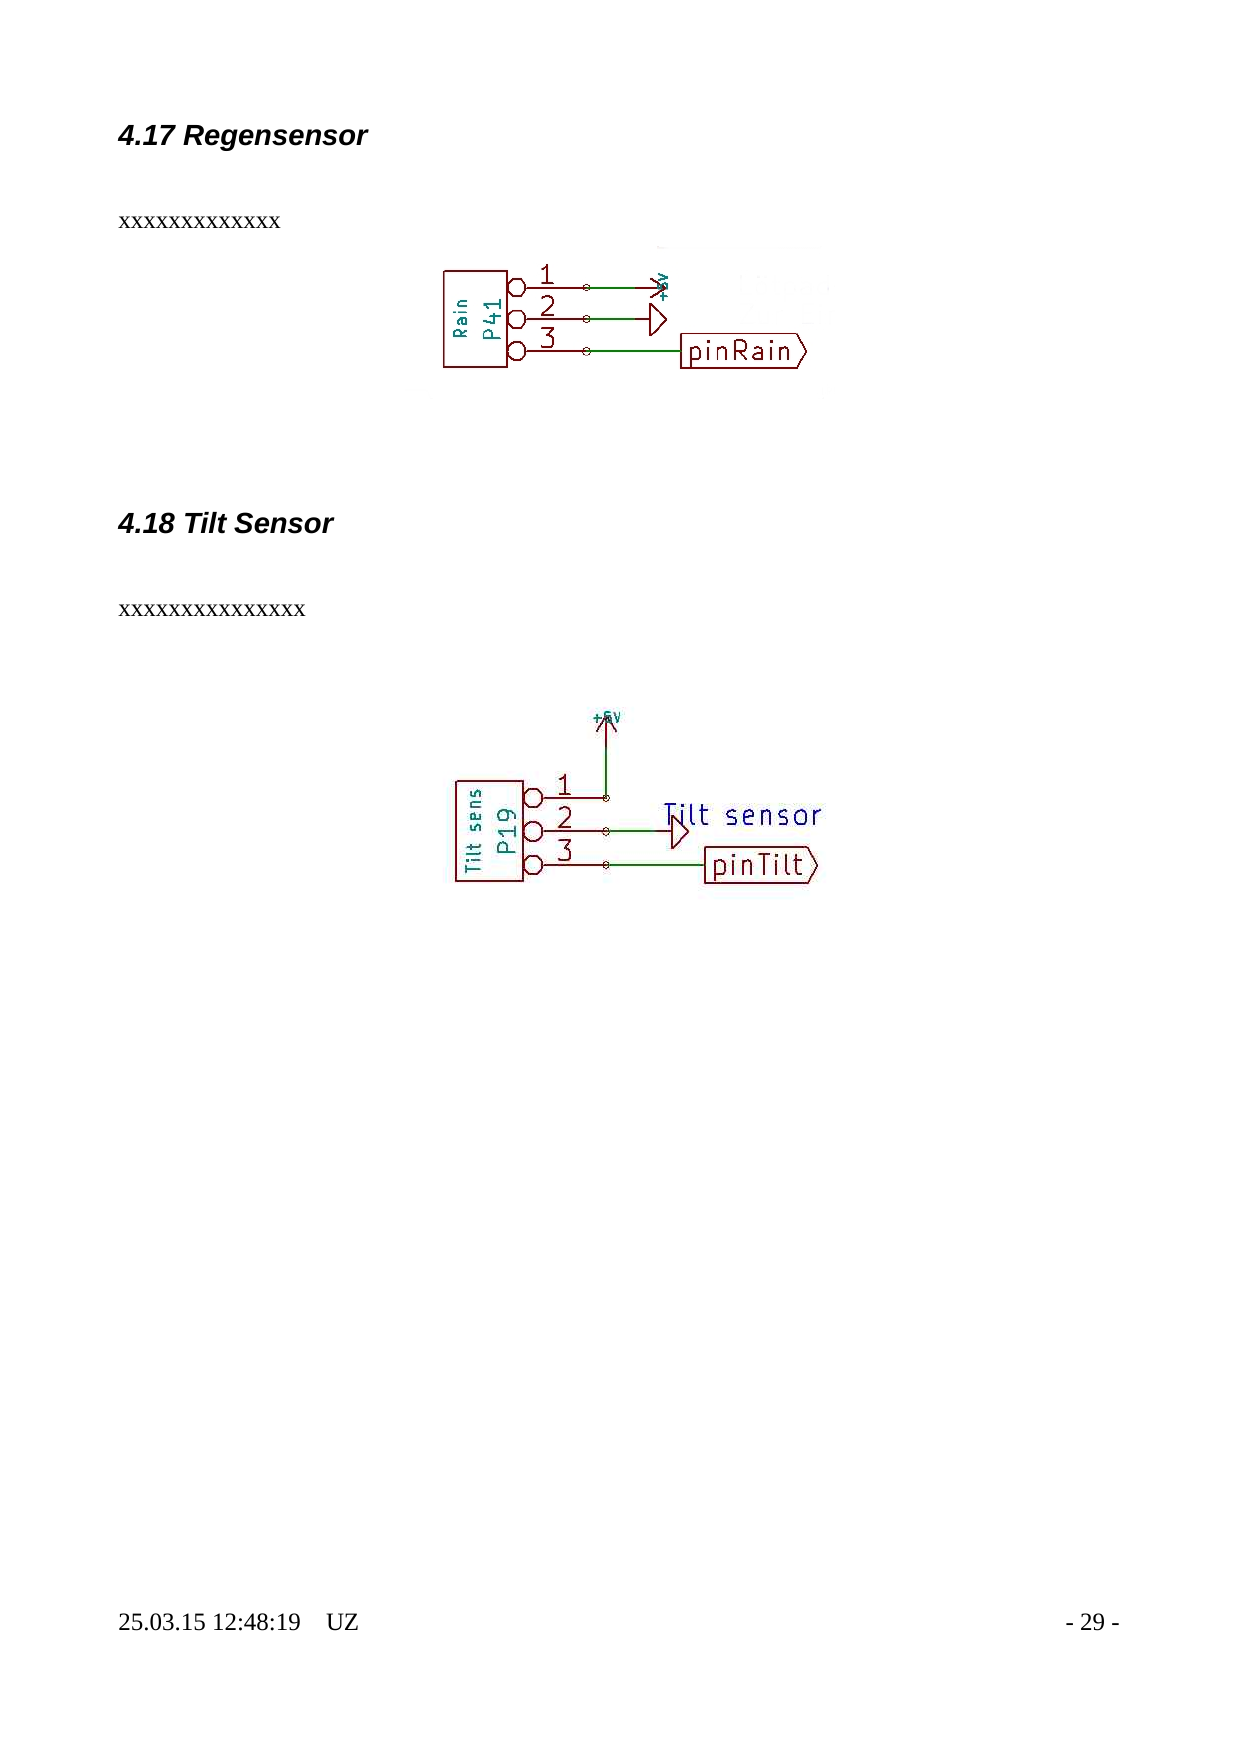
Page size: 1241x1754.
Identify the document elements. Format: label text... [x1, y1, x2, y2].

subtitle 4.17 Regensensor [118, 118, 1122, 152]
subtitle 4.18 Tilt Sensor [118, 506, 1122, 540]
picture [395, 676, 845, 923]
text xxxxxxxxxxxxx [118, 205, 1122, 234]
picture [405, 246, 835, 399]
text xxxxxxxxxxxxxxx [118, 593, 1122, 622]
